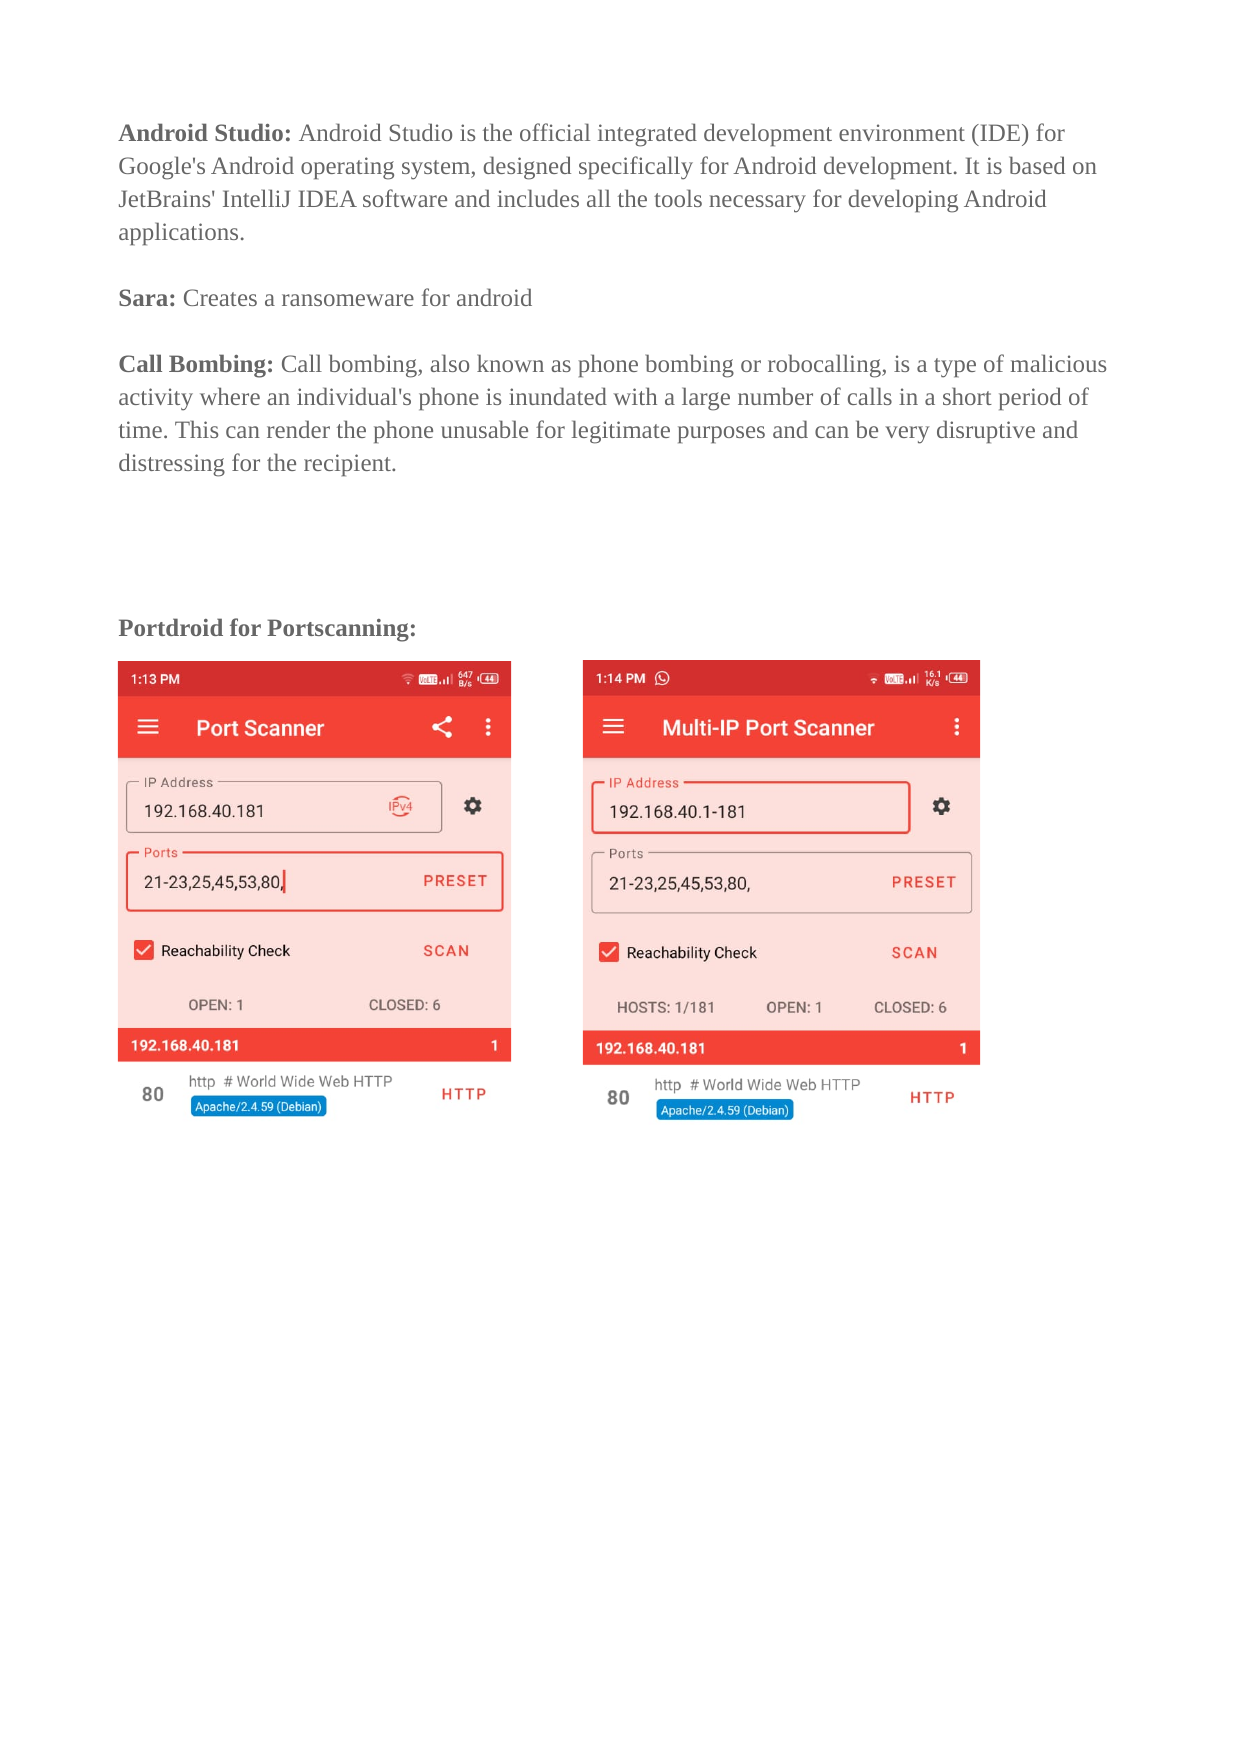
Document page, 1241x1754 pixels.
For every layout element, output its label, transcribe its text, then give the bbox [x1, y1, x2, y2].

text Sara: Creates a ransomeware for android [118, 283, 1122, 312]
text Portdroid for Portscanning: [118, 613, 1122, 642]
text Android Studio: Android Studio is the official integrated development environment (IDE) for Google's Android operating system, designed specifically for Android development. It is based on JetBrains' IntelliJ IDEA software and includes all the tools necessary for developing Android applications. [118, 118, 1122, 246]
text Call Bombing: Call bombing, also known as phone bombing or robocalling, is a type of malicious activity where an individual's phone is inundated with a large number of calls in a short period of time. This can render the phone unusable for legitimate purposes and can be very disruptive and distressing for the recipient. [118, 349, 1122, 477]
